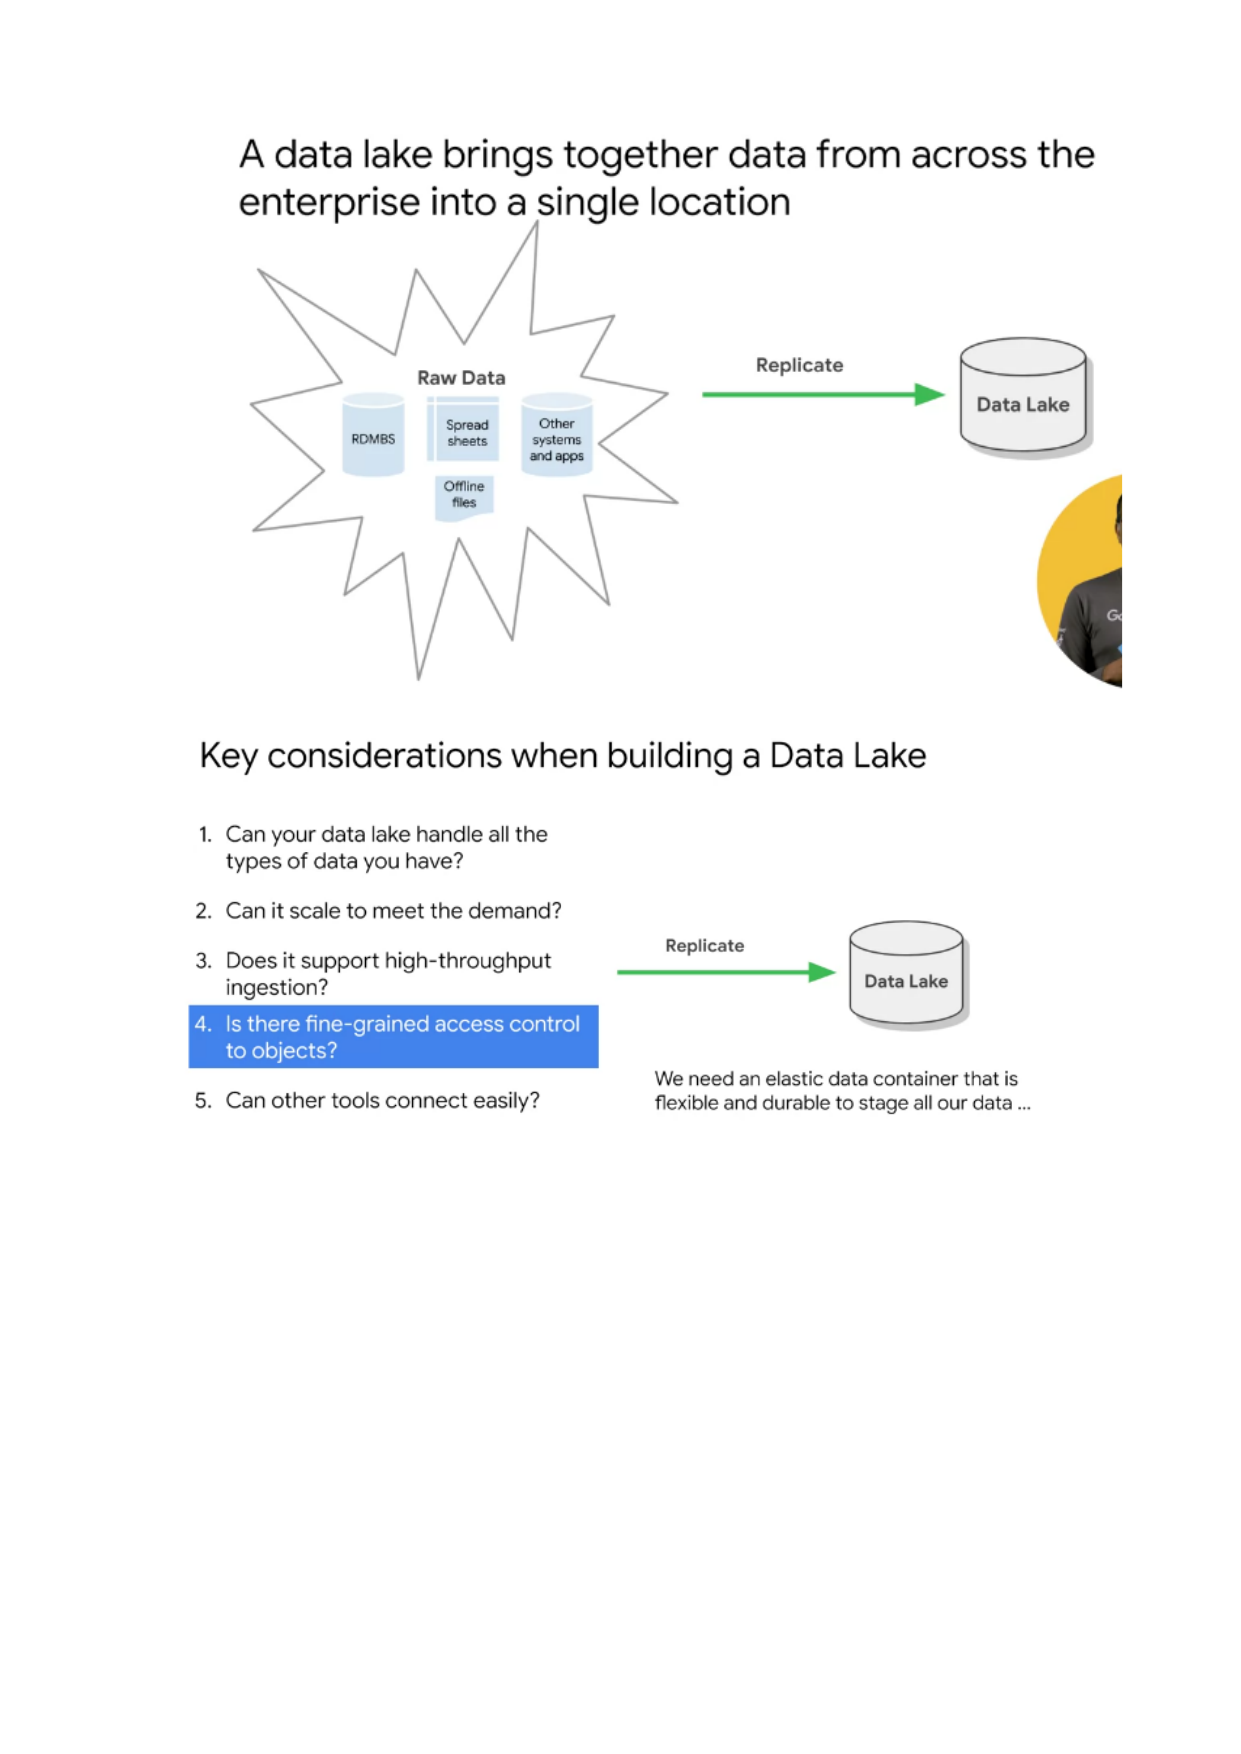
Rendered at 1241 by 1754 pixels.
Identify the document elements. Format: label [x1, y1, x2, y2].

picture [118, 725, 1123, 1160]
picture [118, 118, 1123, 697]
